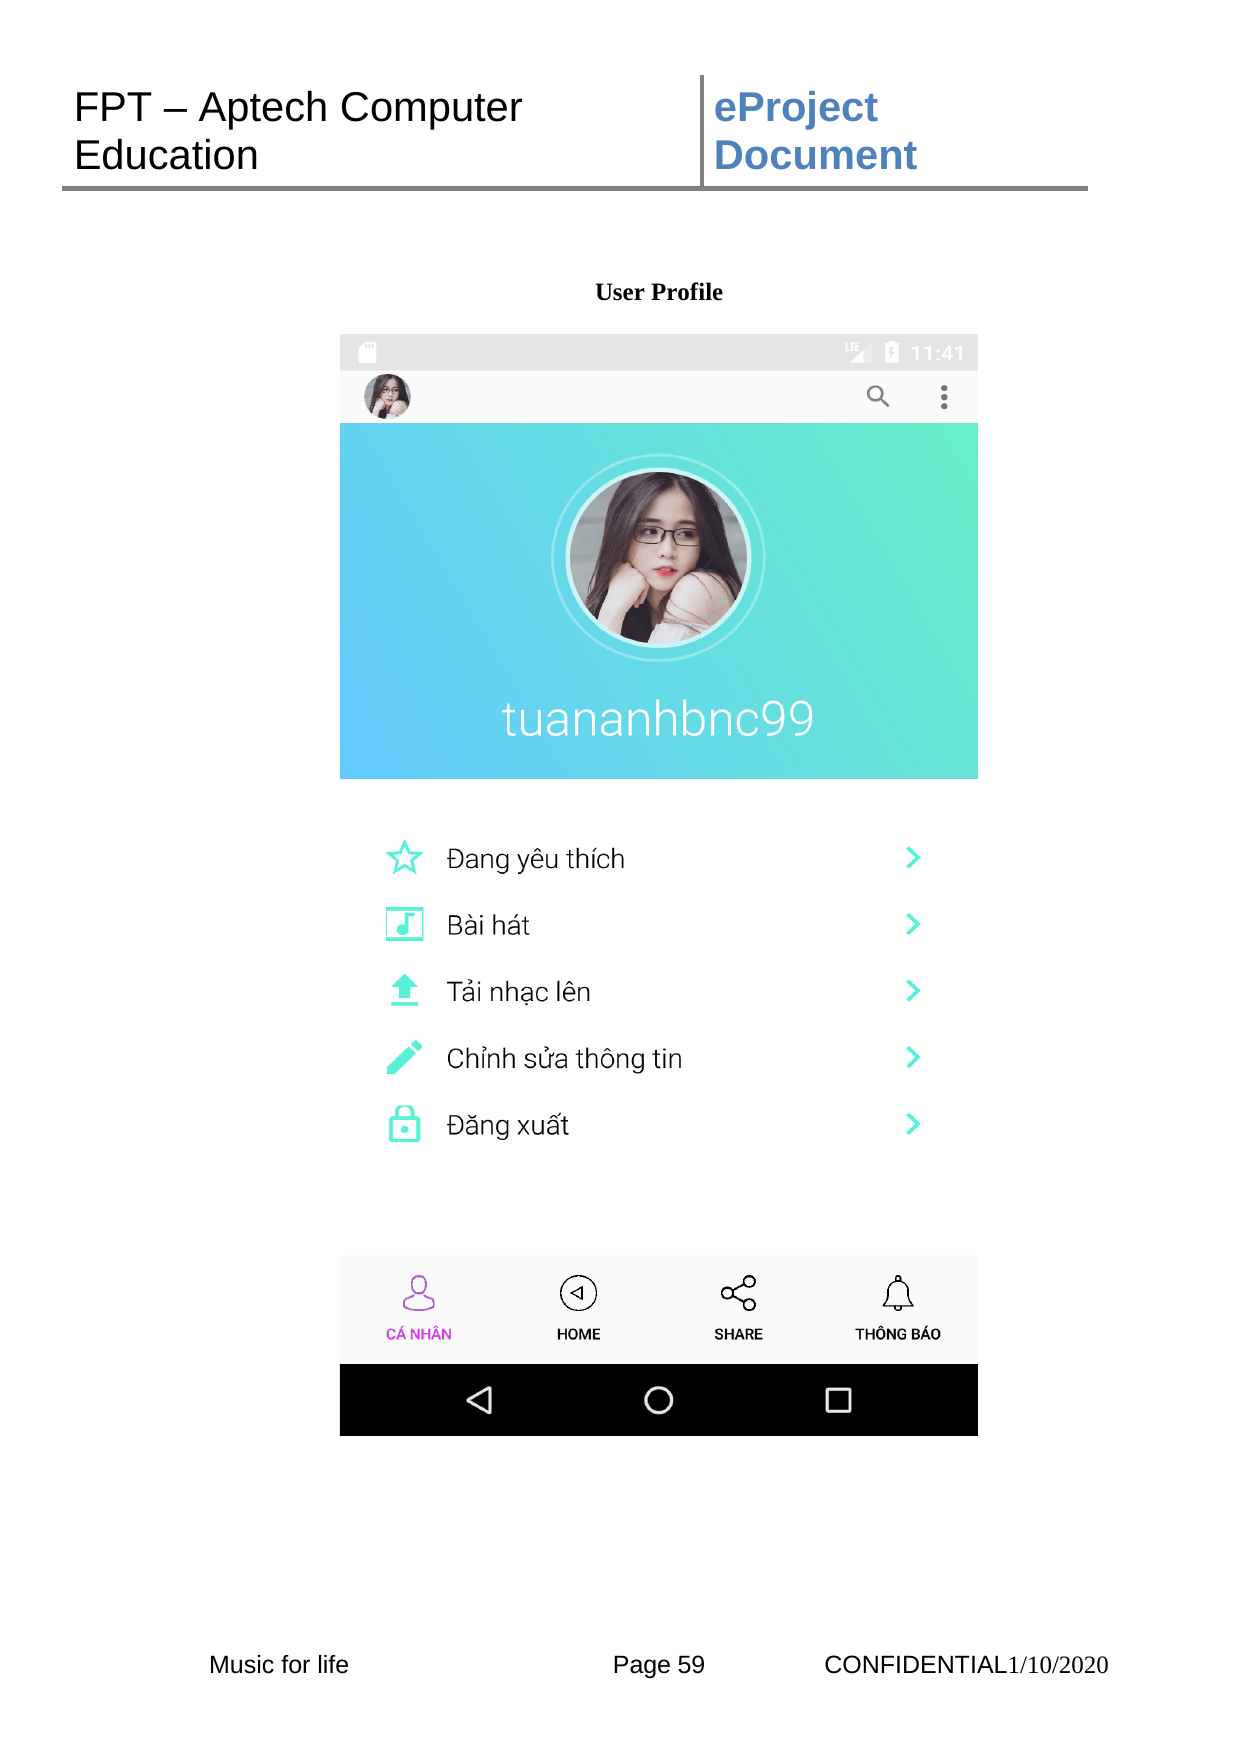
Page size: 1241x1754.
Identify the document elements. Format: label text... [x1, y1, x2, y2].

picture [339, 334, 978, 1436]
text User Profile [146, 277, 1172, 306]
